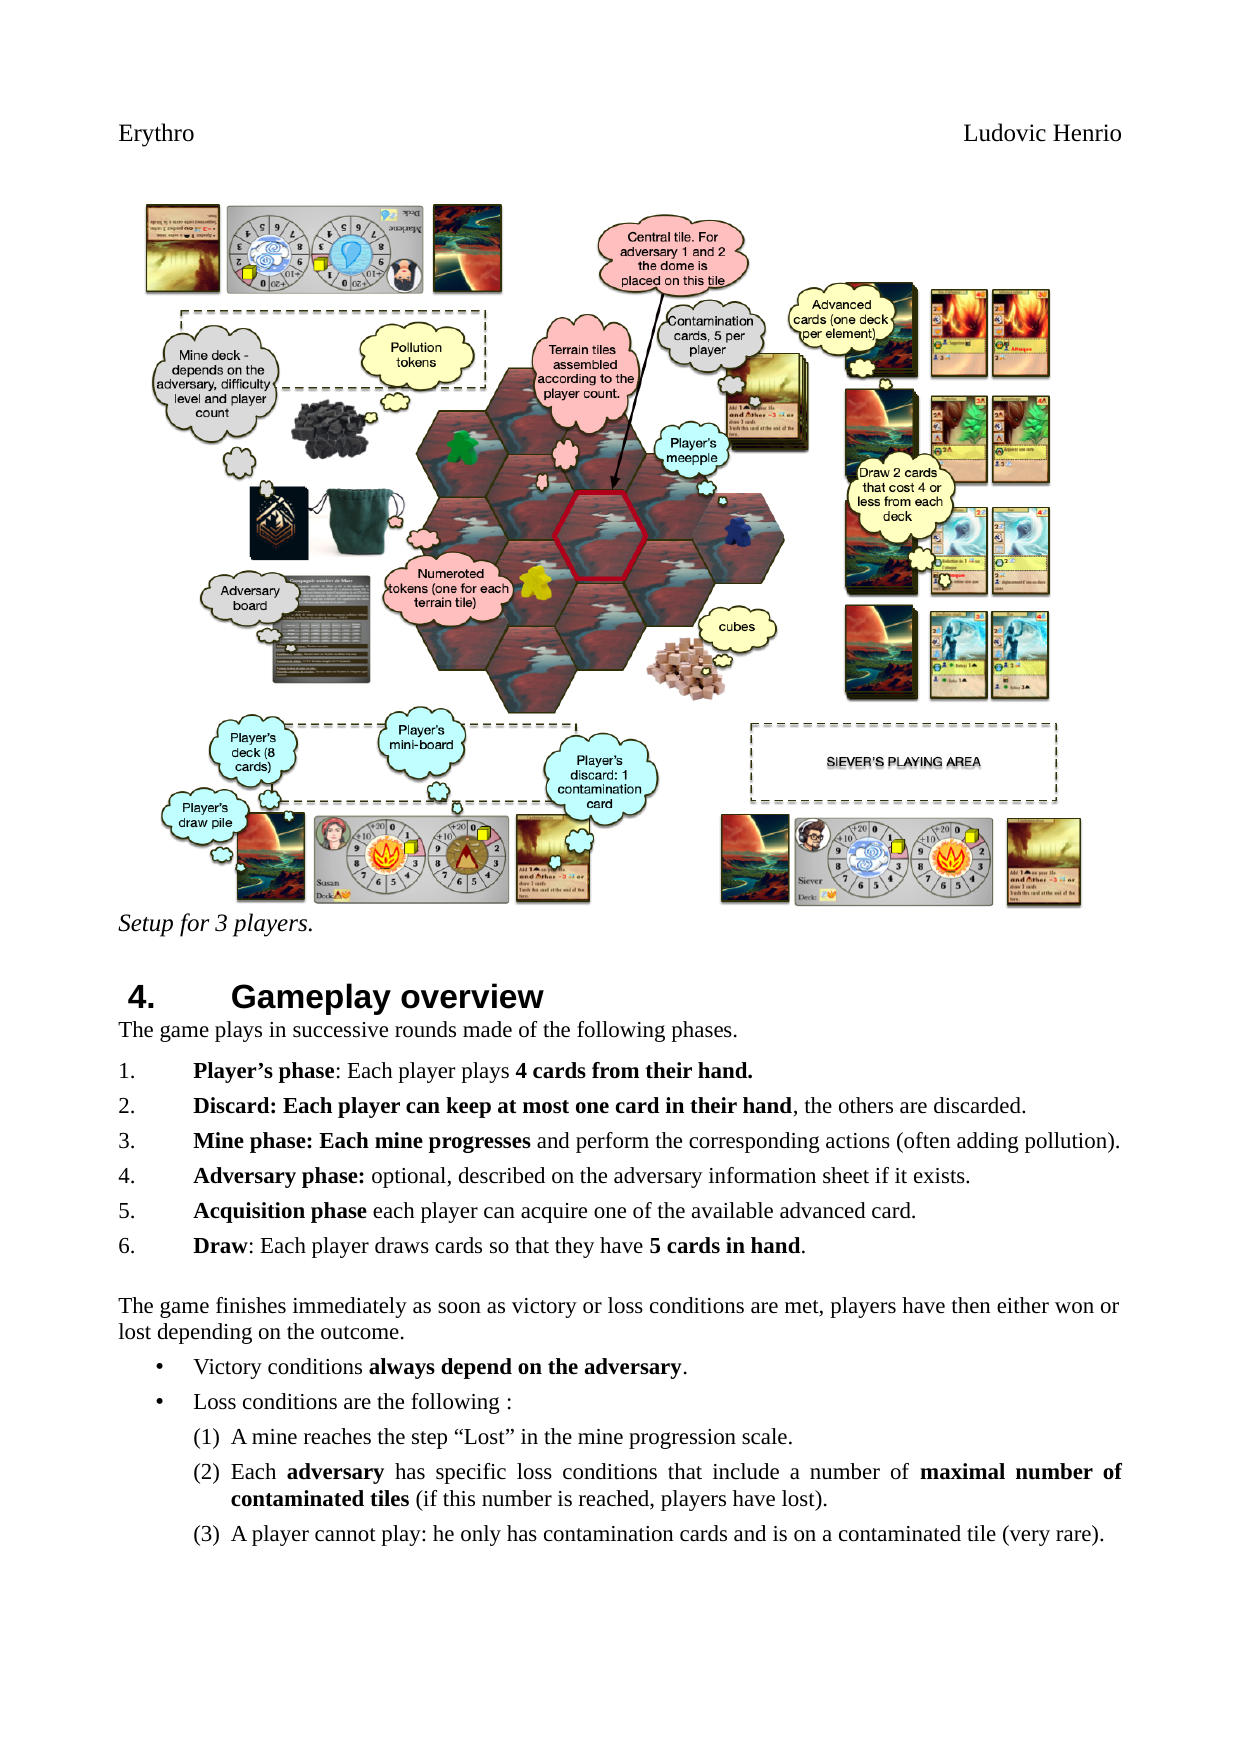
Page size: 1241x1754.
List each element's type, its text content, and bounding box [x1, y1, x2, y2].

list Player’s phase: Each player plays 4 cards from their hand. [118, 1057, 1122, 1083]
list A player cannot play: he only has contamination cards and is on a contaminated tile (very rare). [193, 1520, 1122, 1546]
list Mine phase: Each mine progresses and perform the corresponding actions (often adding pollution). [118, 1127, 1122, 1153]
list Discard: Each player can keep at most one card in their hand, the others are discarded. [118, 1092, 1122, 1118]
list Setup for 3 players. [118, 203, 1108, 937]
list Draw: Each player draws cards so that they have 5 cards in hand. [118, 1232, 1122, 1258]
picture [142, 203, 1084, 909]
list Loss conditions are the following : [156, 1388, 1122, 1415]
list The game finishes immediately as soon as victory or loss conditions are met, players have then either won or lost depending on the outcome. [118, 1292, 1122, 1345]
list Each adversary has specific loss conditions that include a number of maximal number of contaminated tiles (if this number is reached, players have lost). [193, 1458, 1122, 1511]
text The game plays in successive rounds made of the following phases. [118, 1016, 1122, 1042]
list Acquisition phase each player can acquire one of the available advanced card. [118, 1197, 1122, 1223]
list Adversary phase: optional, described on the adversary information sheet if it exists. [118, 1162, 1122, 1188]
list Victory conditions always depend on the adversary. [156, 1353, 1122, 1380]
list A mine reaches the step “Lost” in the mine progression scale. [193, 1423, 1122, 1450]
subtitle Gameplay overview [118, 179, 1122, 1016]
